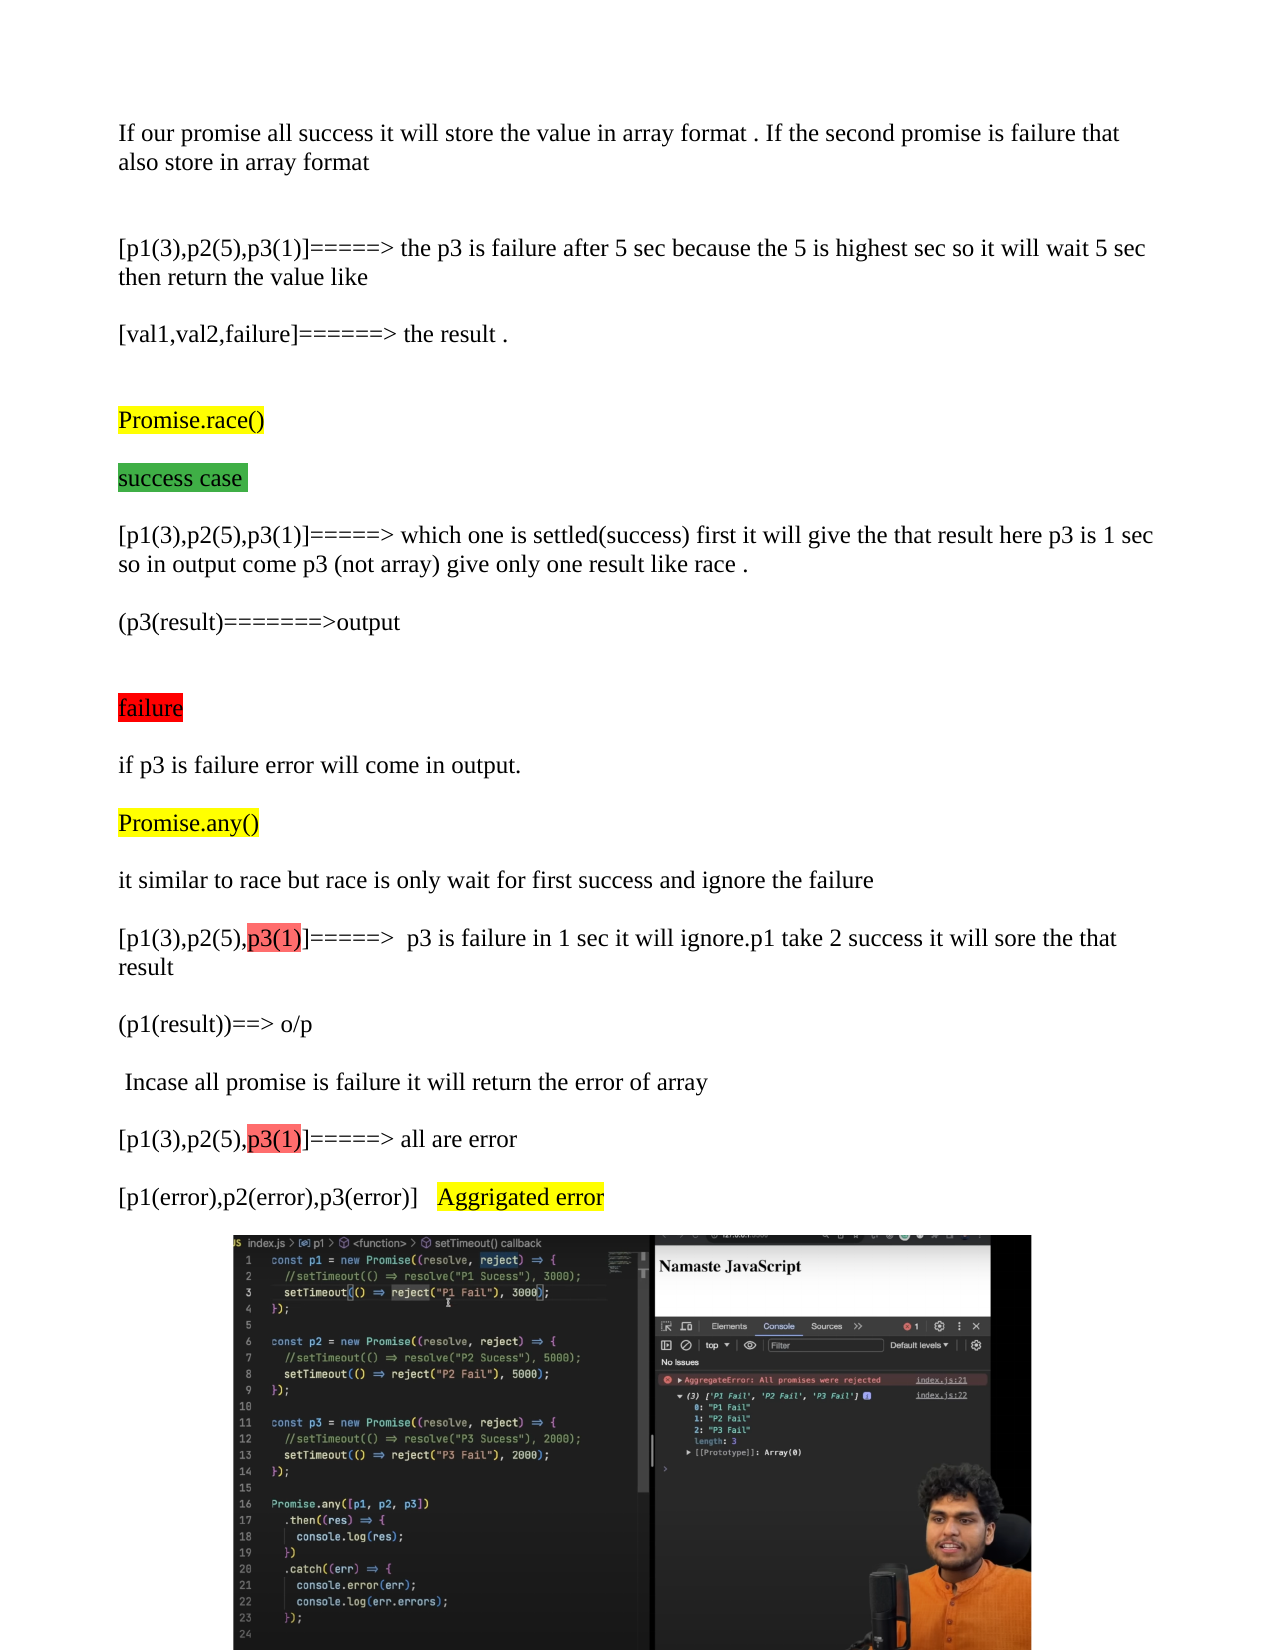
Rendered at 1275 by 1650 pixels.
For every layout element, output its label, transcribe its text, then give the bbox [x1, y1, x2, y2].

text [val1,val2,failure]======> the result . [118, 319, 1157, 348]
text success case [118, 463, 1157, 492]
text [p1(error),p2(error),p3(error)] Aggrigated error [118, 1182, 1157, 1211]
text (p3(result)=======>output [118, 607, 1157, 636]
text it similar to race but race is only wait for first success and ignore the failure [118, 866, 1157, 894]
text (p1(result))==> o/p [118, 1009, 1157, 1038]
text [p1(3),p2(5),p3(1)]=====> p3 is failure in 1 sec it will ignore.p1 take 2 success it will sore the that result [118, 923, 1157, 981]
text Promise.any() [118, 808, 1157, 837]
text [1032, 1239, 1157, 1268]
text failure [118, 693, 1157, 722]
text [p1(3),p2(5),p3(1)]=====> all are error [118, 1124, 1157, 1153]
text Promise.race() [118, 406, 1157, 434]
text if p3 is failure error will come in output. [118, 751, 1157, 779]
text [118, 1239, 233, 1268]
text [p1(3),p2(5),p3(1)]=====> which one is settled(success) first it will give the that result here p3 is 1 sec so in output come p3 (not array) give only one result like race . [118, 521, 1157, 578]
text Incase all promise is failure it will return the error of array [118, 1067, 1157, 1096]
picture [233, 1235, 1032, 1650]
text If our promise all success it will store the value in array format . If the second promise is failure that also store in array format [118, 118, 1157, 176]
text [p1(3),p2(5),p3(1)]=====> the p3 is failure after 5 sec because the 5 is highest sec so it will wait 5 sec then return the value like [118, 233, 1157, 291]
